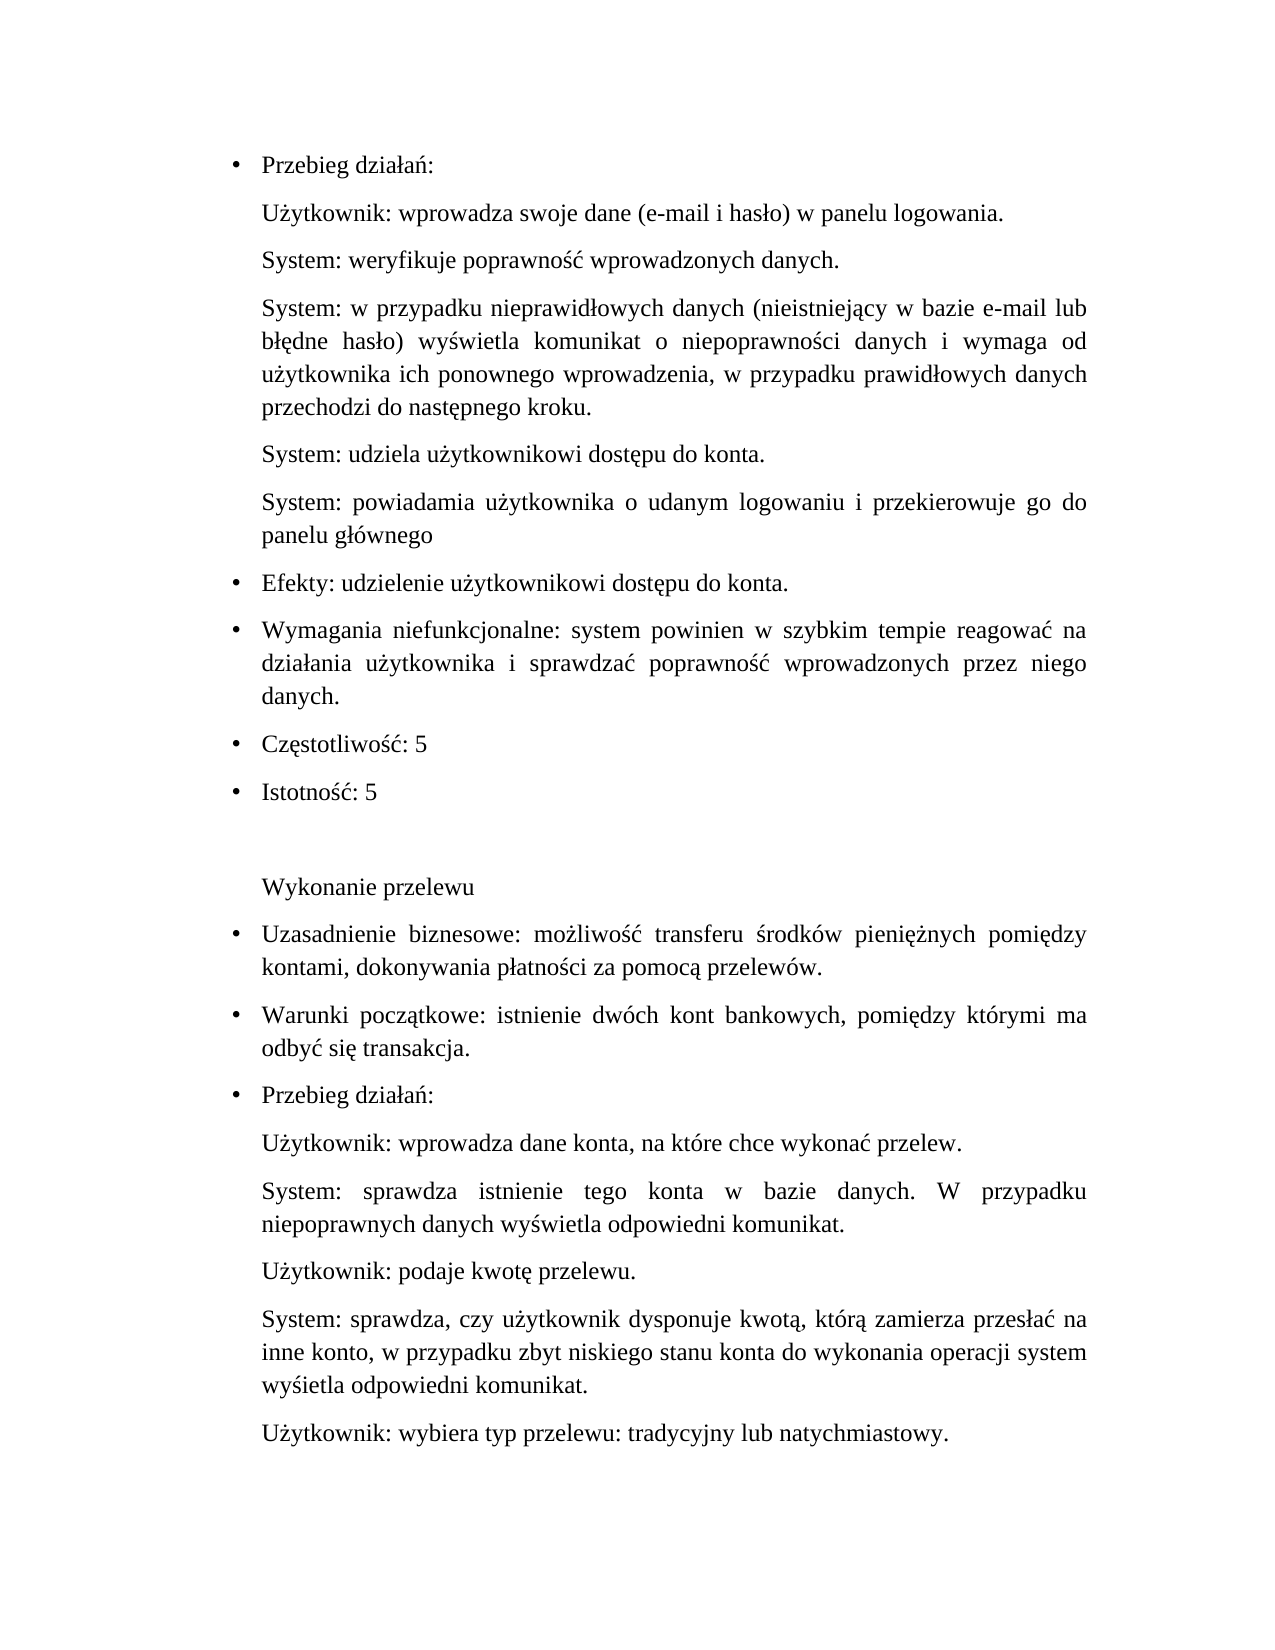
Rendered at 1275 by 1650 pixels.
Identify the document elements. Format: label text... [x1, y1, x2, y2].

list Częstotliwość: 5 [232, 729, 1087, 758]
list System: sprawdza istnienie tego konta w bazie danych. W przypadku niepoprawnych danych wyświetla odpowiedni komunikat. [232, 1176, 1087, 1238]
list System: w przypadku nieprawidłowych danych (nieistniejący w bazie e-mail lub błędne hasło) wyświetla komunikat o niepoprawności danych i wymaga od użytkownika ich ponownego wprowadzenia, w przypadku prawidłowych danych przechodzi do następnego kroku. [232, 293, 1087, 421]
list Użytkownik: wprowadza swoje dane (e-mail i hasło) w panelu logowania. [232, 198, 1087, 226]
list Efekty: udzielenie użytkownikowi dostępu do konta. [232, 568, 1087, 596]
list System: powiadamia użytkownika o udanym logowaniu i przekierowuje go do panelu głównego [232, 487, 1087, 549]
list Użytkownik: wprowadza dane konta, na które chce wykonać przelew. [232, 1128, 1087, 1157]
list Warunki początkowe: istnienie dwóch kont bankowych, pomiędzy którymi ma odbyć się transakcja. [232, 1000, 1087, 1062]
list Przebieg działań: [232, 150, 1087, 179]
list Przebieg działań: [232, 1081, 1087, 1109]
list Użytkownik: podaje kwotę przelewu. [232, 1256, 1087, 1285]
list Użytkownik: wybiera typ przelewu: tradycyjny lub natychmiastowy. [232, 1418, 1087, 1446]
list Wykonanie przelewu [232, 872, 1087, 901]
list System: weryfikuje poprawność wprowadzonych danych. [232, 245, 1087, 274]
list System: sprawdza, czy użytkownik dysponuje kwotą, którą zamierza przesłać na inne konto, w przypadku zbyt niskiego stanu konta do wykonania operacji system wyśietla odpowiedni komunikat. [232, 1304, 1087, 1399]
list Istotność: 5 [232, 777, 1087, 805]
list Uzasadnienie biznesowe: możliwość transferu środków pieniężnych pomiędzy kontami, dokonywania płatności za pomocą przelewów. [232, 919, 1087, 981]
list System: udziela użytkownikowi dostępu do konta. [232, 439, 1087, 468]
list Wymagania niefunkcjonalne: system powinien w szybkim tempie reagować na działania użytkownika i sprawdzać poprawność wprowadzonych przez niego danych. [232, 615, 1087, 710]
